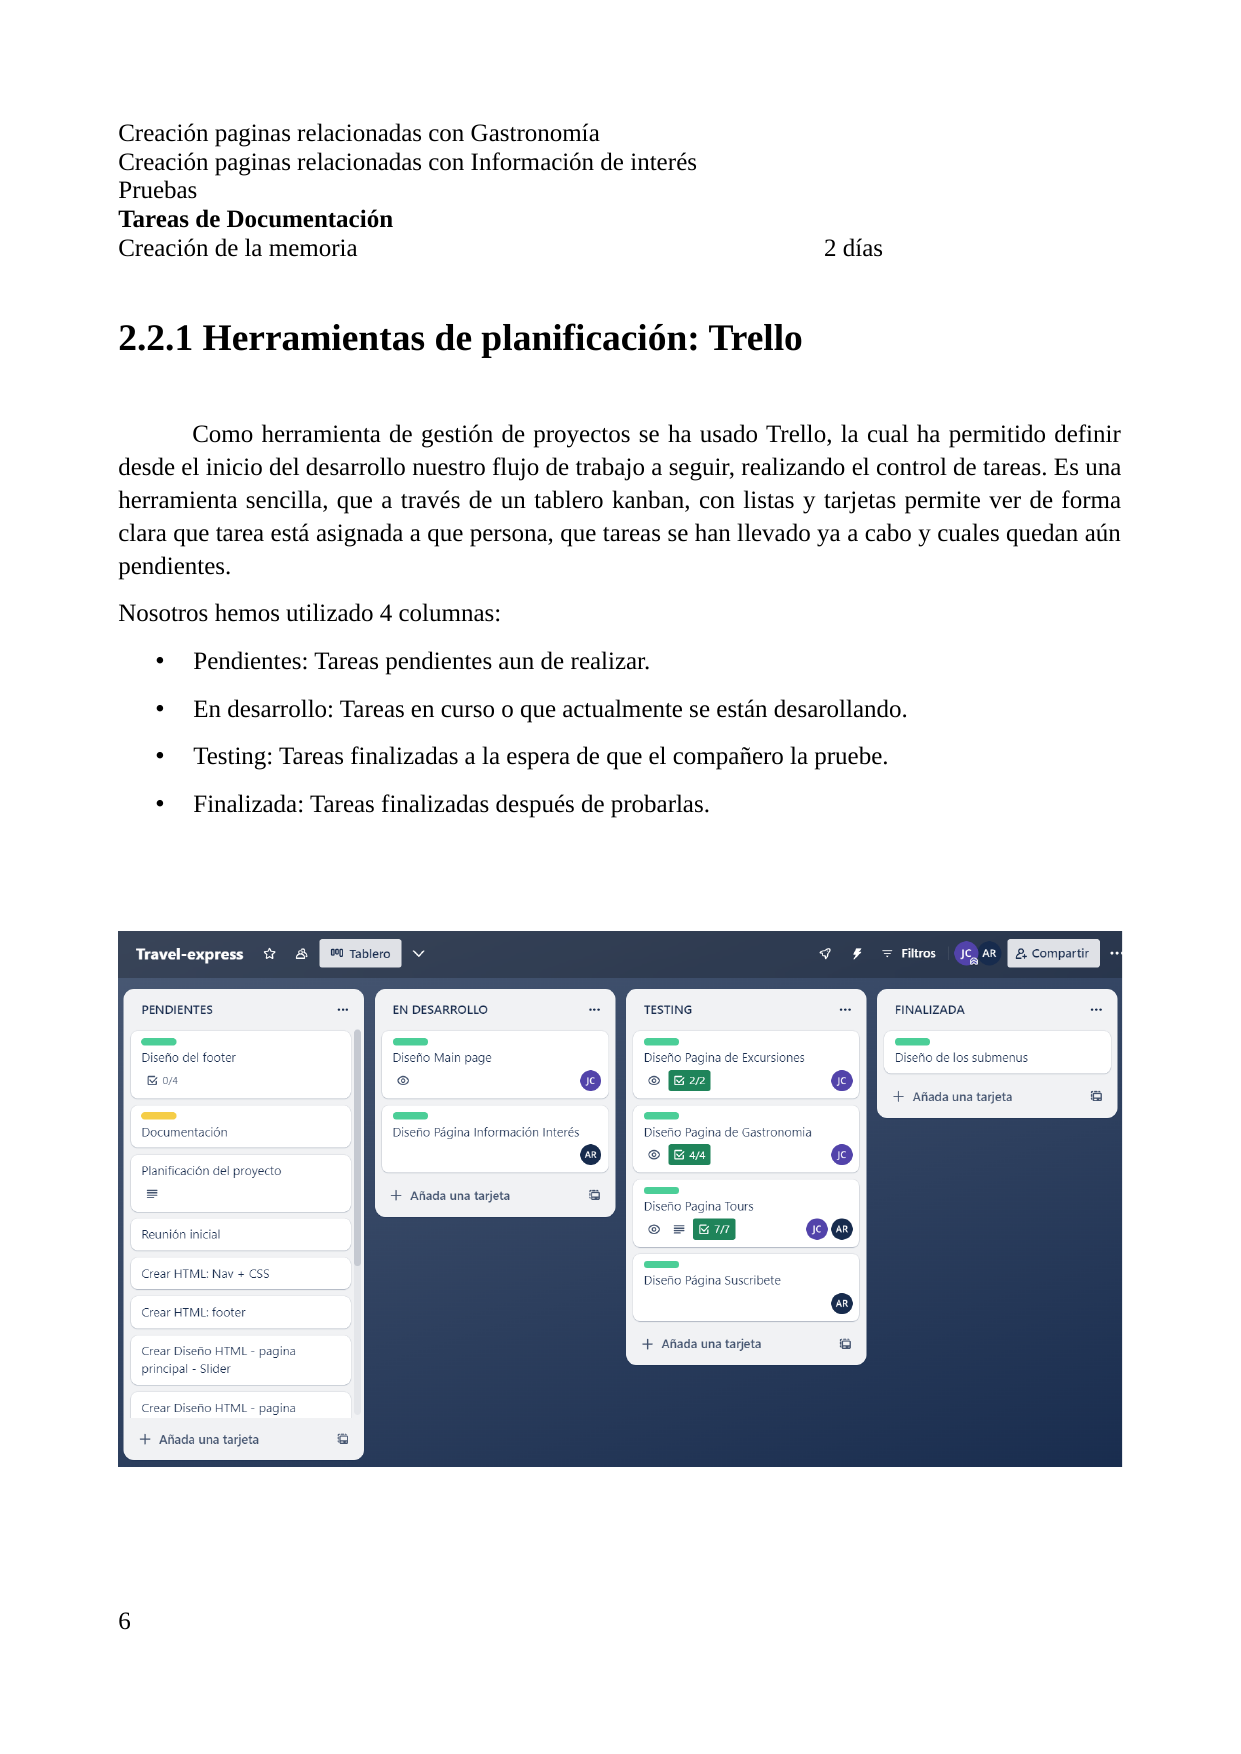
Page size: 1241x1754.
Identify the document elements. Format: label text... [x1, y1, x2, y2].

list Pendientes: Tareas pendientes aun de realizar. [156, 646, 1122, 675]
list En desarrollo: Tareas en curso o que actualmente se están desarollando. [156, 694, 1122, 722]
table_cell 2 días [821, 233, 1110, 262]
picture [118, 931, 1123, 1467]
table_cell Creación paginas relacionadas con Información de interés [115, 147, 821, 176]
table_cell Creación paginas relacionadas con Gastronomía [115, 118, 821, 147]
table_cell [821, 147, 1110, 176]
table_cell Pruebas [115, 176, 821, 204]
list Finalizada: Tareas finalizadas después de probarlas. [156, 789, 1122, 818]
text Nosotros hemos utilizado 4 columnas: [118, 598, 1122, 627]
text Como herramienta de gestión de proyectos se ha usado Trello, la cual ha permitido definir desde el inicio del desarrollo nuestro flujo de trabajo a seguir, realizando el control de tareas. Es una herramienta sencilla, que a través de un tablero kanban, con listas y tarjetas permite ver de forma clara que tarea está asignada a que persona, que tareas se han llevado ya a cabo y cuales quedan aún pendientes. [118, 419, 1122, 580]
table_cell Tareas de Documentación [115, 204, 1110, 233]
table_cell Creación de la memoria [115, 233, 821, 262]
list Testing: Tareas finalizadas a la espera de que el compañero la pruebe. [156, 741, 1122, 770]
table_cell [821, 176, 1110, 204]
subtitle 2.2.1 Herramientas de planificación: Trello [118, 316, 1122, 359]
table_cell [821, 118, 1110, 147]
